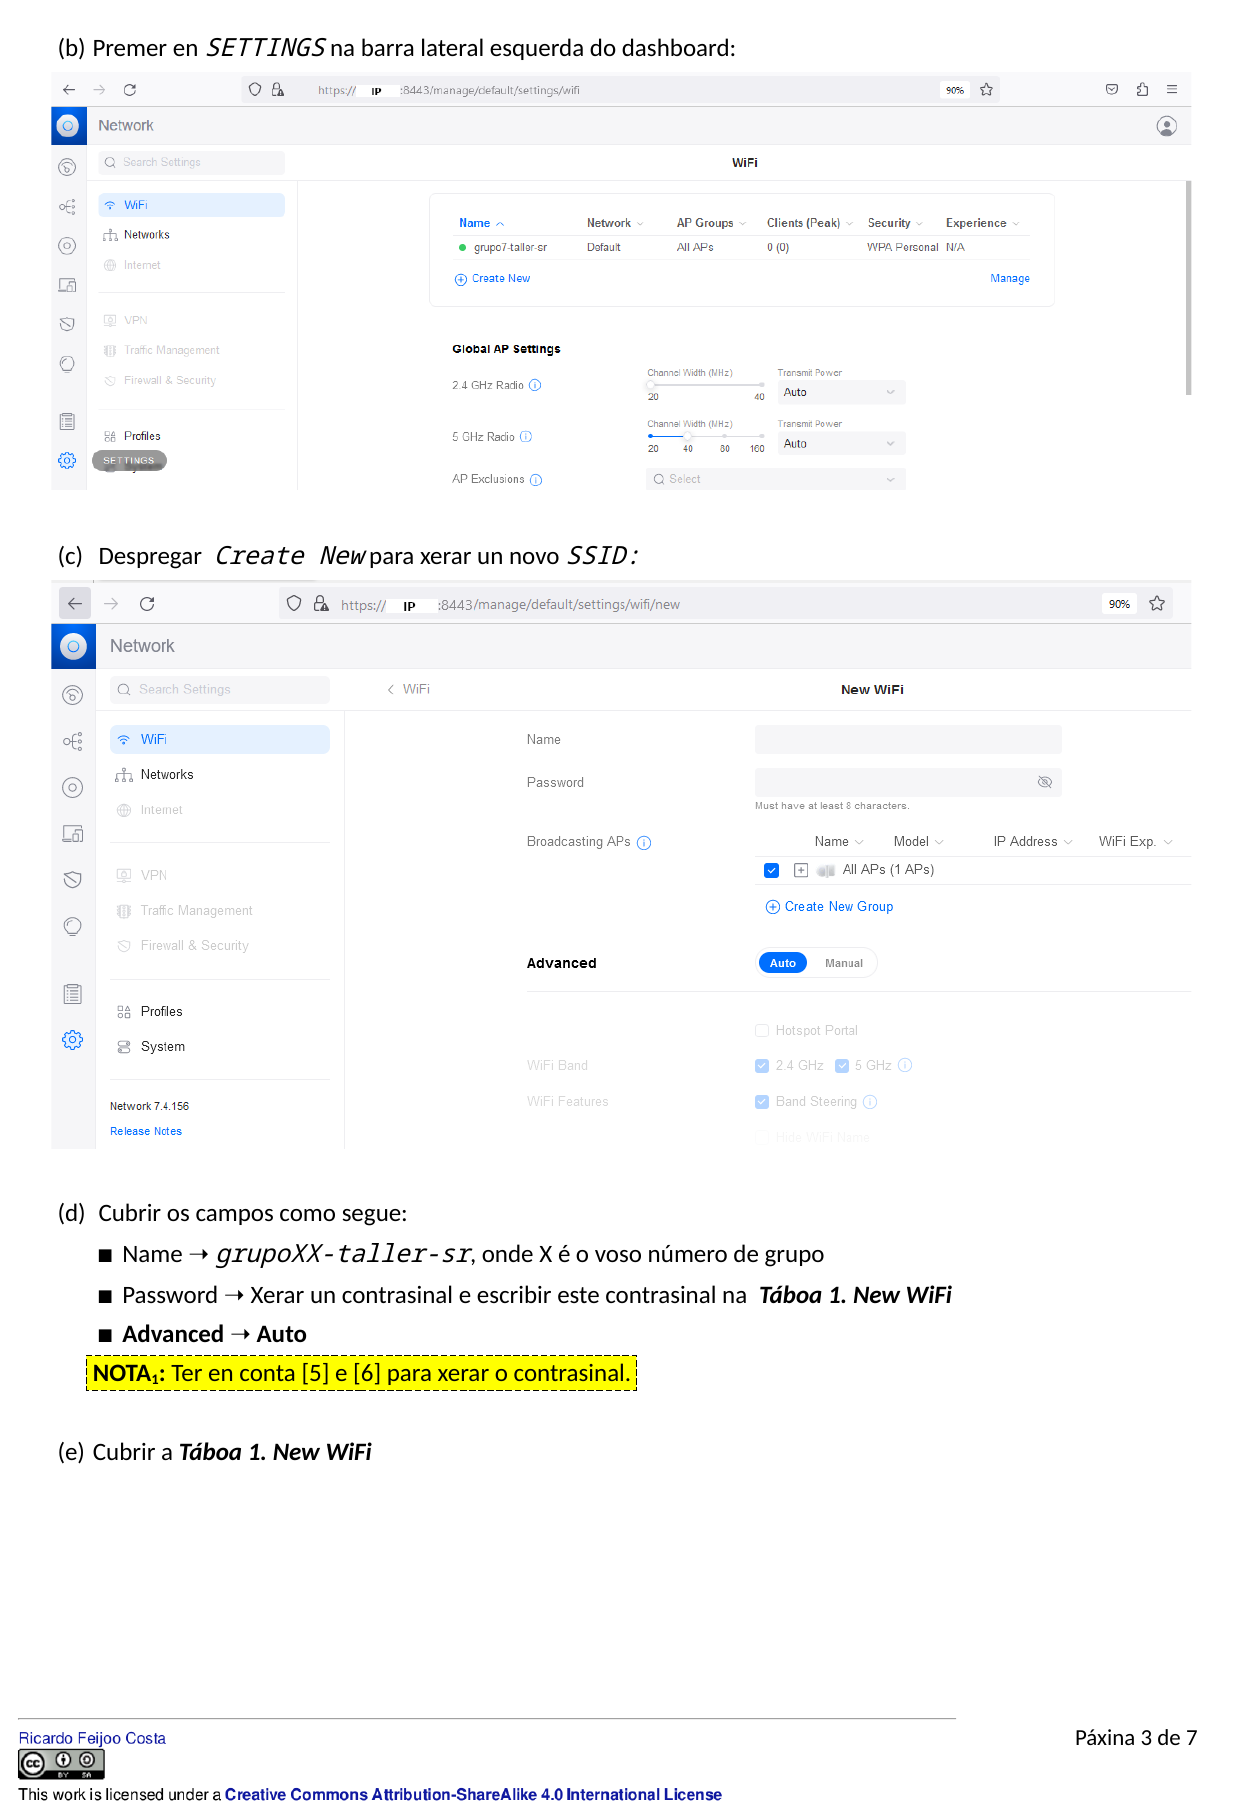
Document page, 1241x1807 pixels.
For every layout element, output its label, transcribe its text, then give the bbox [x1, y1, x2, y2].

list Password ➝ Xerar un contrasinal e escribir este contrasinal na Táboa 1. New WiFi [98, 1279, 1197, 1309]
list Advanced ➝ Auto [98, 1318, 1197, 1349]
list NOTA1: Ter en conta [5] e [6] para xerar o contrasinal. [57, 1357, 1197, 1388]
list Cubrir a Táboa 1. New WiFi [57, 1436, 1197, 1466]
picture [8, 1713, 957, 1805]
list Premer en SETTINGS na barra lateral esquerda do dashboard: [57, 30, 1197, 64]
list Name ➝ grupoXX-taller-sr, onde X é o voso número de grupo [98, 1236, 1197, 1270]
list Cubrir os campos como segue: [57, 1197, 1197, 1227]
picture [51, 72, 1192, 490]
picture [51, 580, 1192, 1149]
list Despregar Create New para xerar un novo SSID: [57, 537, 1197, 571]
